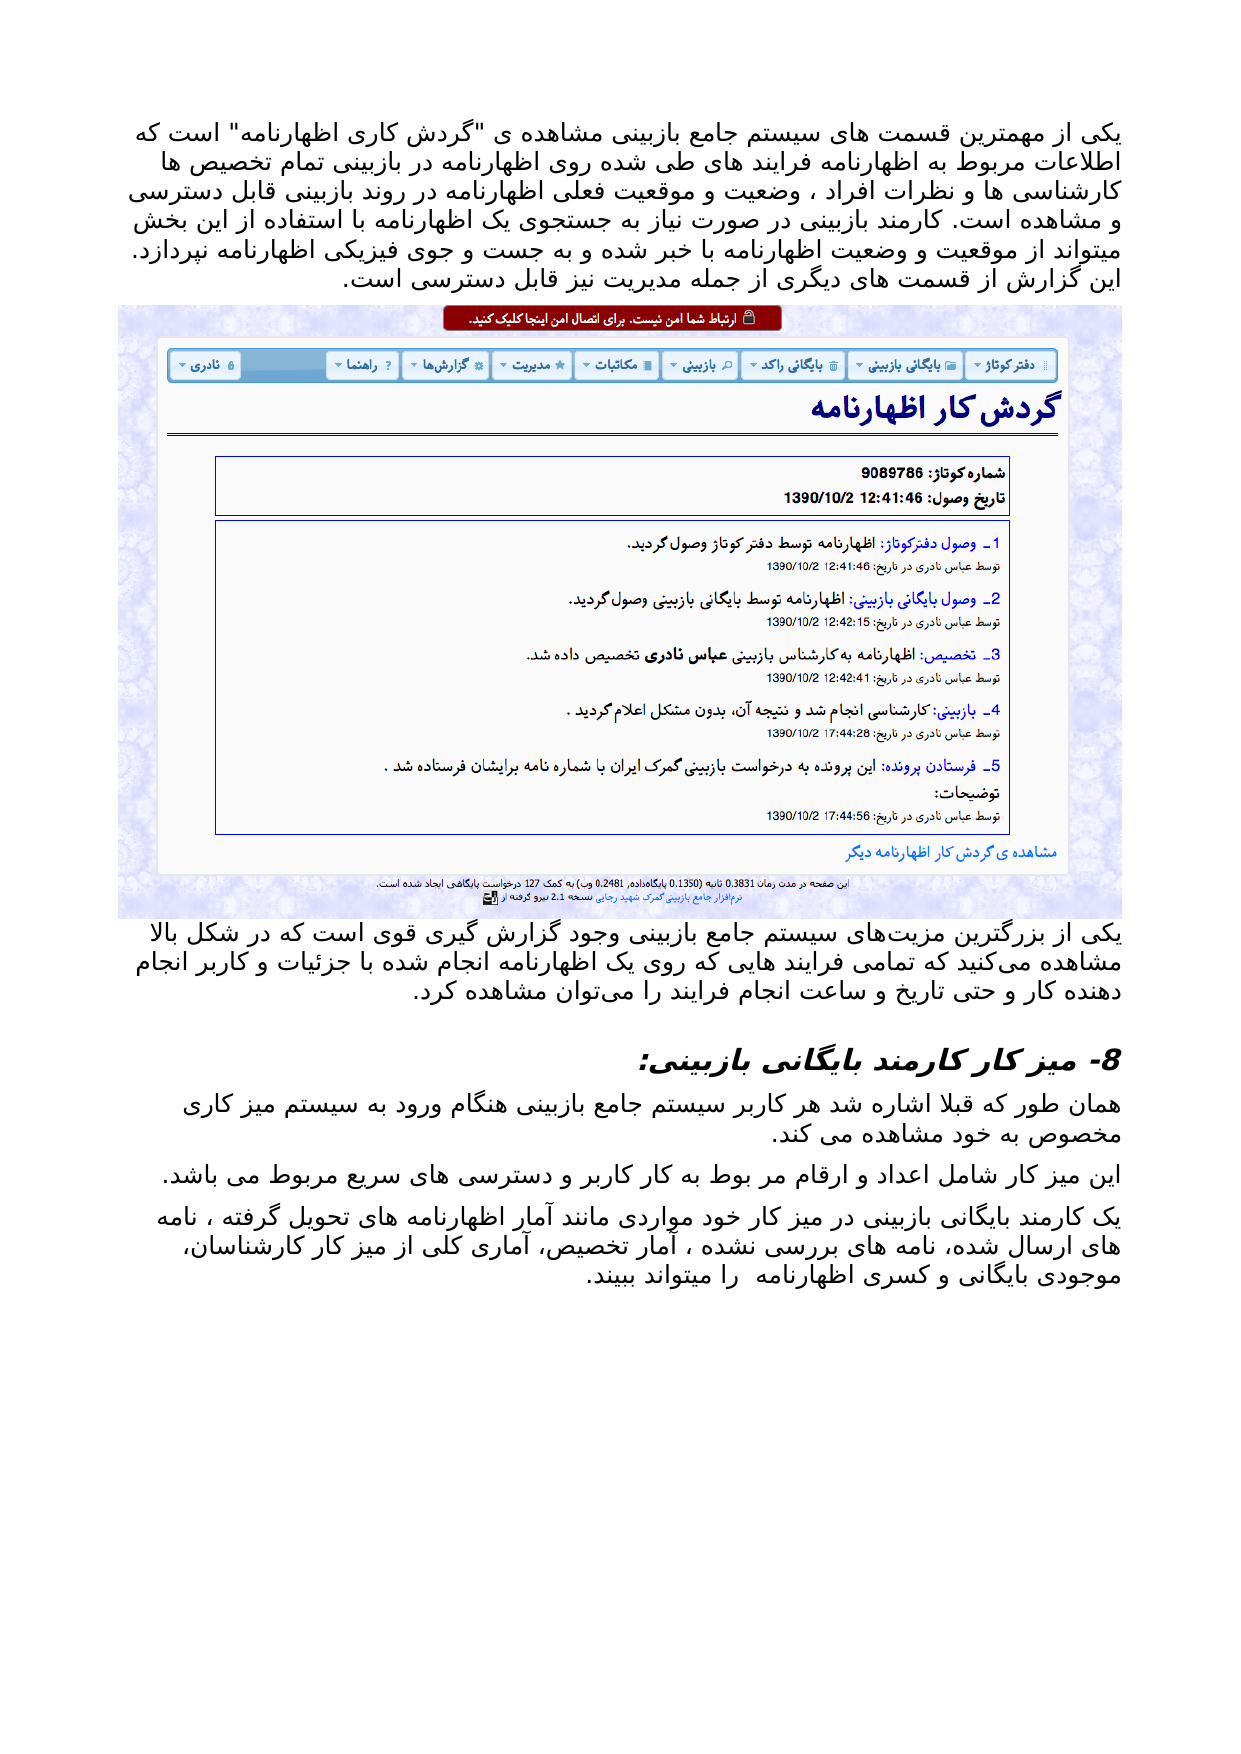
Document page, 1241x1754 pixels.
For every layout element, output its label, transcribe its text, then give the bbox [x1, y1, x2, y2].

text این میز کار شامل اعداد و ارقام مر بوط به کار کاربر و دسترسی های سریع مربوط می باشد. [118, 1160, 1122, 1189]
text یکی از بزرگترین مزیت‌های سیستم جامع بازبینی وجود گزارش گیری قوی است که در شکل بالا مشاهده می‌کنید که تمامی فرایند هایی که روی یک اظهارنامه انجام شده با جزئیات و کاربر انجام دهنده کار و حتی تاریخ و ساعت انجام فرایند را می‌توان مشاهده کرد. [118, 919, 1122, 1006]
picture [118, 305, 1123, 919]
text یک کارمند بایگانی بازبینی در میز کار خود مواردی مانند آمار اظهارنامه های تحویل گرفته ، نامه های ارسال شده، نامه های بررسی نشده ، آمار تخصیص، آماری کلی از میز کار کارشناسان، موجودی بایگانی و کسری اظهارنامه را میتواند ببیند. [118, 1202, 1122, 1289]
subtitle 8- میز کار کارمند بایگانی بازبینی: [118, 1043, 1122, 1077]
text همان طور که قبلا اشاره شد هر کاربر سیستم جامع بازبینی هنگام ورود به سیستم میز کاری مخصوص به خود مشاهده می کند. [118, 1089, 1122, 1148]
text یکی از مهمترین قسمت های سیستم جامع بازبینی مشاهده ی "گردش کاری اظهارنامه" است که اطلاعات مربوط به اظهارنامه فرایند های طی شده روی اظهارنامه در بازبینی تمام تخصیص ها کارشناسی ها و نظرات افراد ، وضعیت و موقعیت فعلی اظهارنامه در روند بازبینی قابل دسترسی و مشاهده است. کارمند بازبینی در صورت نیاز به جستجوی یک اظهارنامه با استفاده از این بخش میتواند از موقعیت و وضعیت اظهارنامه با خبر شده و به جست و جوی فیزیکی اظهارنامه نپردازد. این گزارش از قسمت های دیگری از جمله مدیریت نیز قابل دسترسی است. [118, 118, 1122, 293]
